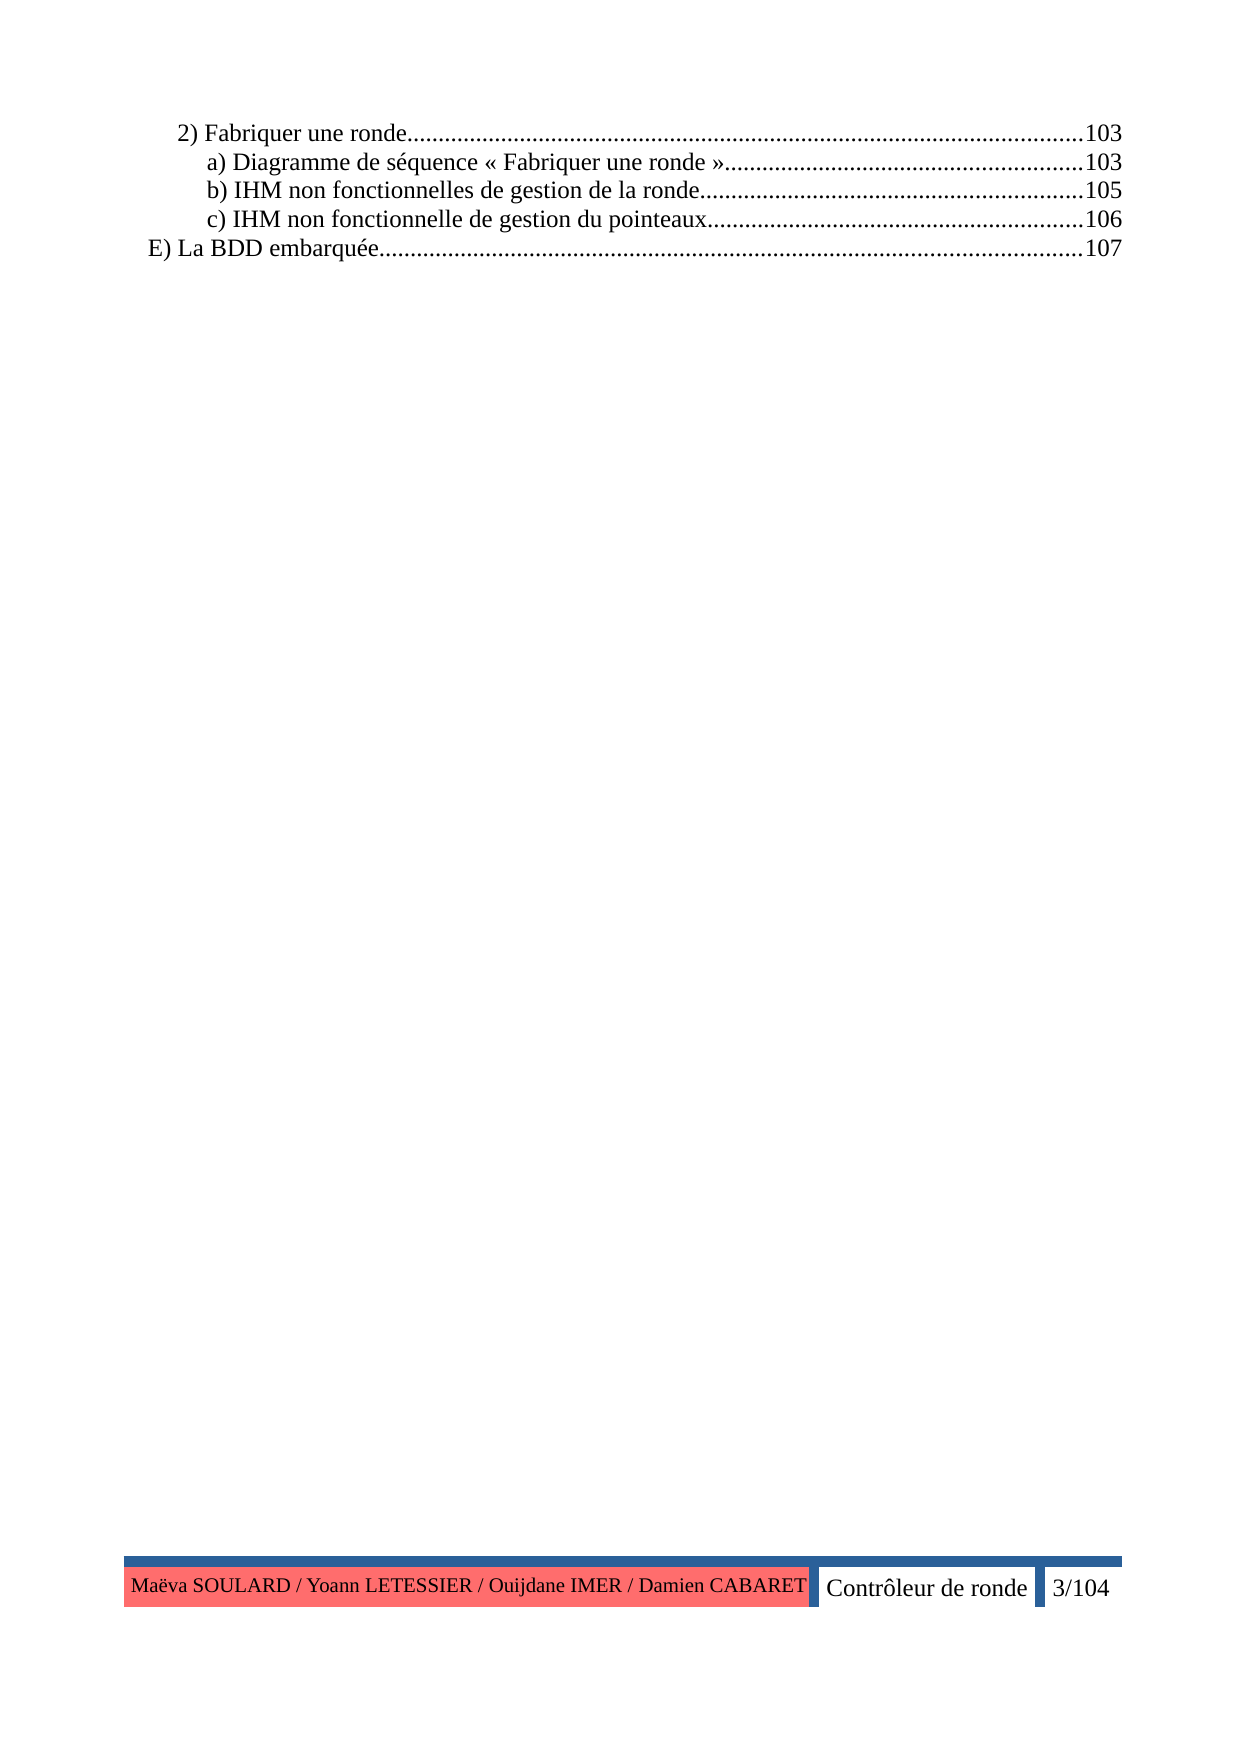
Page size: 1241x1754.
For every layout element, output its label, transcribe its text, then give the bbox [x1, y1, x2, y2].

text 2) Fabriquer une ronde 103 [177, 118, 1122, 147]
text E) La BDD embarquée 107 [148, 233, 1122, 262]
text c) IHM non fonctionnelle de gestion du pointeaux 106 [207, 204, 1122, 233]
text a) Diagramme de séquence « Fabriquer une ronde » 103 [207, 147, 1122, 176]
text b) IHM non fonctionnelles de gestion de la ronde 105 [207, 176, 1122, 204]
